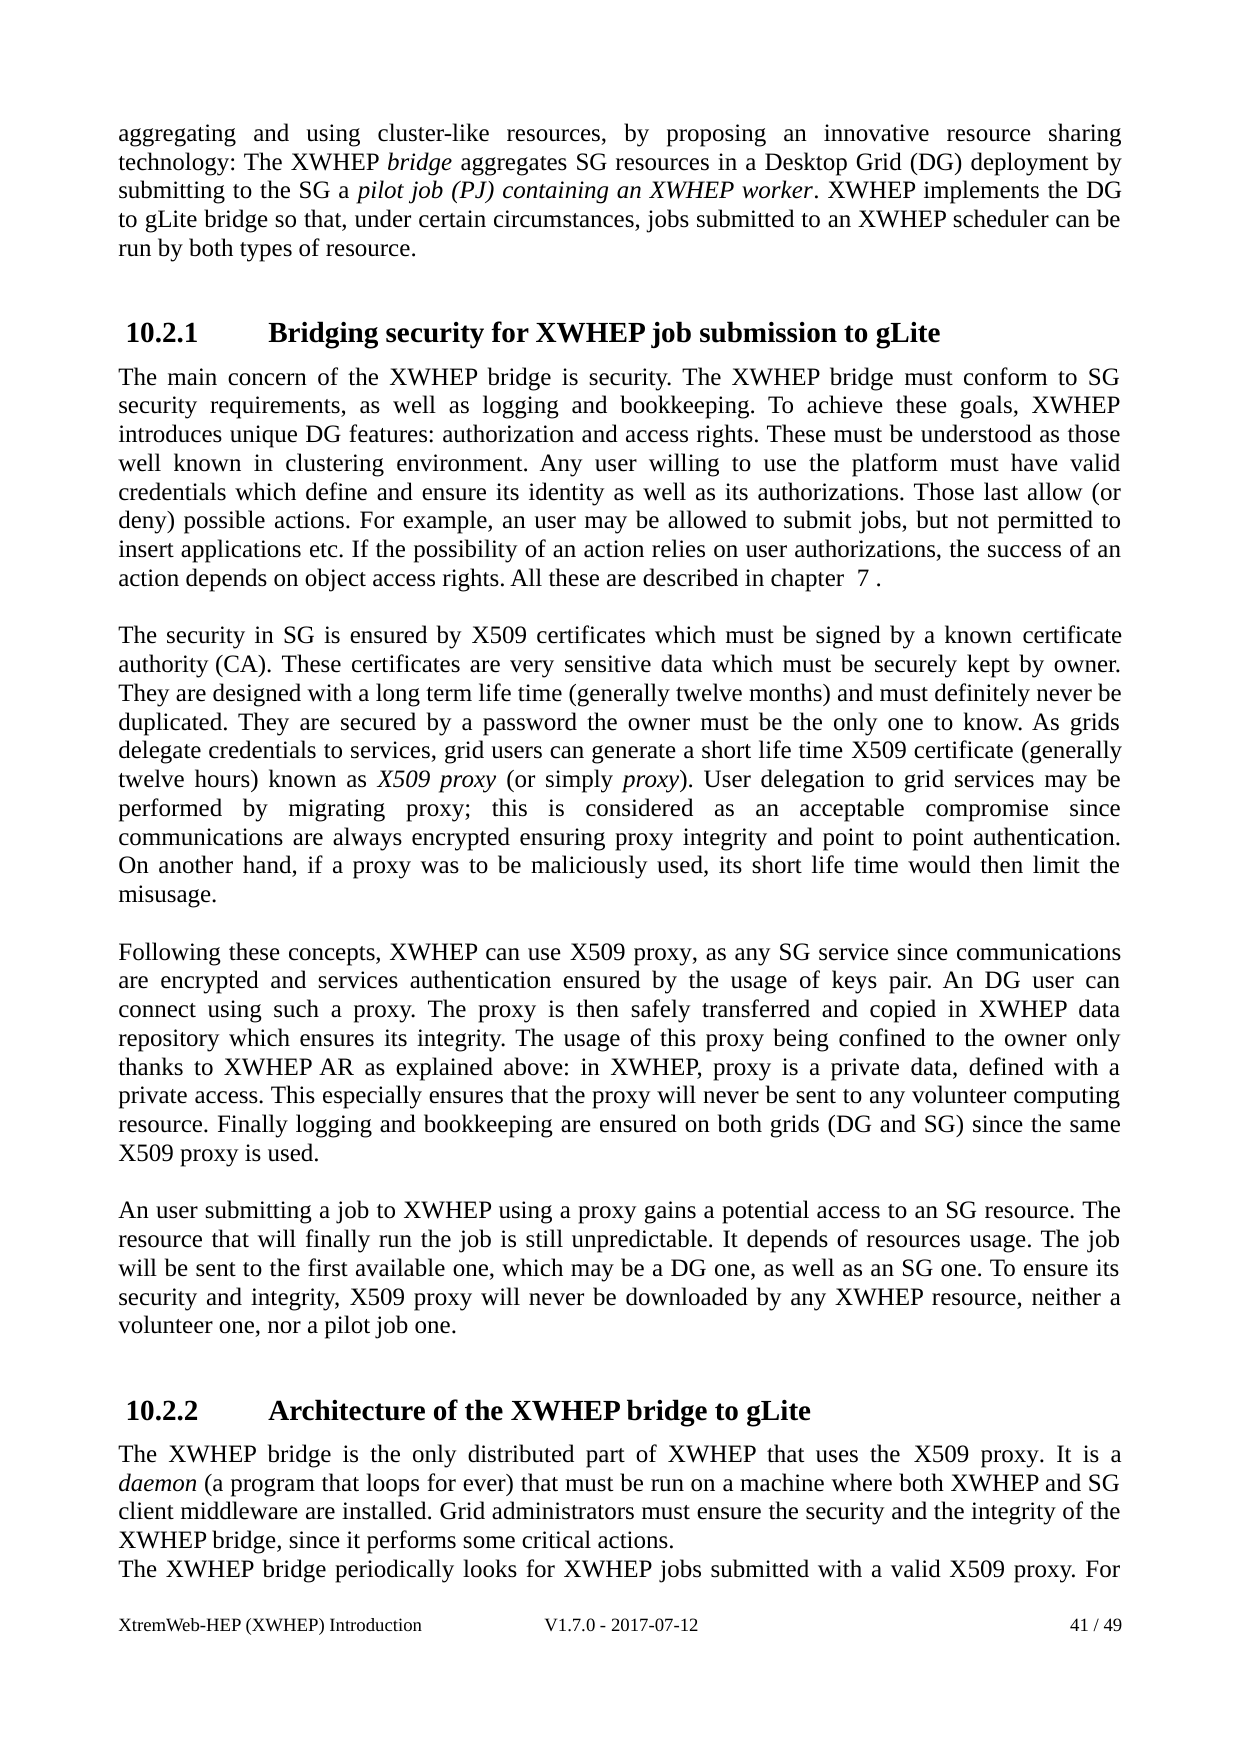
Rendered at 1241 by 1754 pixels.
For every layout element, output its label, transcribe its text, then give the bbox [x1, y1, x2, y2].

text The XWHEP bridge periodically looks for XWHEP jobs submitted with a valid X509 proxy. For [118, 1554, 1122, 1583]
text The security in SG is ensured by X509 certificates which must be signed by a known certificate authority (CA). These certificates are very sensitive data which must be securely kept by owner. They are designed with a long term life time (generally twelve months) and must definitely never be duplicated. They are secured by a password the owner must be the only one to know. As grids delegate credentials to services, grid users can generate a short life time X509 certificate (generally twelve hours) known as X509 proxy (or simply proxy). User delegation to grid services may be performed by migrating proxy; this is considered as an acceptable compromise since communications are always encrypted ensuring proxy integrity and point to point authentication. On another hand, if a proxy was to be maliciously used, its short life time would then limit the misusage. [118, 620, 1122, 908]
text Following these concepts, XWHEP can use X509 proxy, as any SG service since communications are encrypted and services authentication ensured by the usage of keys pair. An DG user can connect using such a proxy. The proxy is then safely transferred and copied in XWHEP data repository which ensures its integrity. The usage of this proxy being confined to the owner only thanks to XWHEP AR as explained above: in XWHEP, proxy is a private data, defined with a private access. This especially ensures that the proxy will never be sent to any volunteer computing resource. Finally logging and bookkeeping are ensured on both grids (DG and SG) since the same X509 proxy is used. [118, 937, 1122, 1167]
text An user submitting a job to XWHEP using a proxy gains a potential access to an SG resource. The resource that will finally run the job is still unpredictable. It depends of resources usage. The job will be sent to the first available one, which may be a DG one, as well as an SG one. To ensure its security and integrity, X509 proxy will never be downloaded by any XWHEP resource, neither a volunteer one, nor a pilot job one. [118, 1195, 1122, 1339]
subtitle Architecture of the XWHEP bridge to gLite [118, 1393, 1122, 1426]
text The XWHEP bridge is the only distributed part of XWHEP that uses the X509 proxy. It is a daemon (a program that loops for ever) that must be run on a machine where both XWHEP and SG client middleware are installed. Grid administrators must ensure the security and the integrity of the XWHEP bridge, since it performs some critical actions. [118, 1439, 1122, 1554]
text aggregating and using cluster-like resources, by proposing an innovative resource sharing technology: The XWHEP bridge aggregates SG resources in a Desktop Grid (DG) deployment by submitting to the SG a pilot job (PJ) containing an XWHEP worker. XWHEP implements the DG to gLite bridge so that, under certain circumstances, jobs submitted to an XWHEP scheduler can be run by both types of resource. [118, 118, 1122, 262]
subtitle Bridging security for XWHEP job submission to gLite [118, 316, 1122, 349]
text The main concern of the XWHEP bridge is security. The XWHEP bridge must conform to SG security requirements, as well as logging and bookkeeping. To achieve these goals, XWHEP introduces unique DG features: authorization and access rights. These must be understood as those well known in clustering environment. Any user willing to use the platform must have valid credentials which define and ensure its identity as well as its authorizations. Those last allow (or deny) possible actions. For example, an user may be allowed to submit jobs, but not permitted to insert applications etc. If the possibility of an action relies on user authorizations, the success of an action depends on object access rights. All these are described in chapter 7. [118, 362, 1122, 592]
